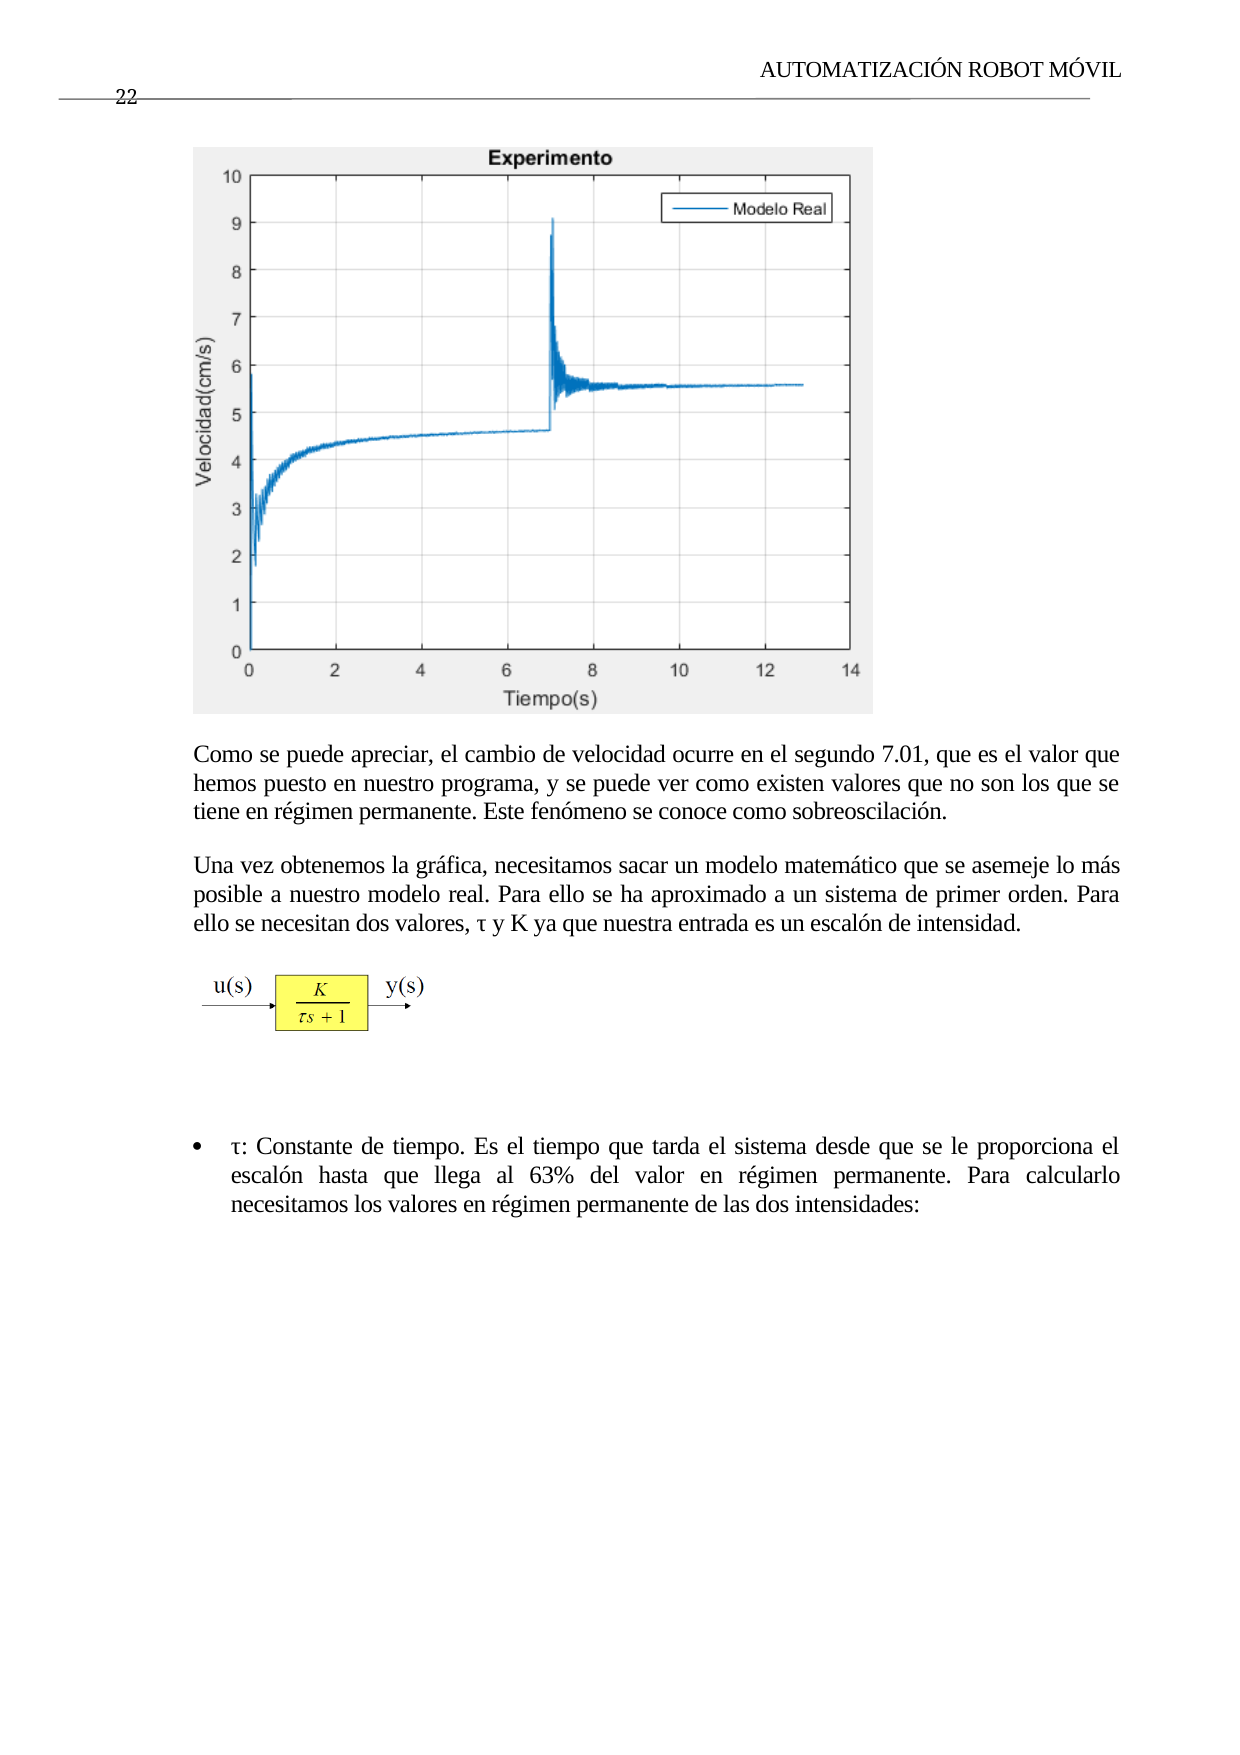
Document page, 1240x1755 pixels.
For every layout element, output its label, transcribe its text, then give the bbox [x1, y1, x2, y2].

list Como se puede apreciar, el cambio de velocidad ocurre en el segundo 7.01, que es el valor que hemos puesto en nuestro programa, y se puede ver como existen valores que no son los que se tiene en régimen permanente. Este fenómeno se conoce como sobreoscilación. [193, 739, 1121, 825]
list τ: Constante de tiempo. Es el tiempo que tarda el sistema desde que se le proporciona el escalón hasta que llega al 63% del valor en régimen permanente. Para calcularlo necesitamos los valores en régimen permanente de las dos intensidades: [193, 1131, 1121, 1218]
list Una vez obtenemos la gráfica, necesitamos sacar un modelo matemático que se asemeje lo más posible a nuestro modelo real. Para ello se ha aproximado a un sistema de primer orden. Para ello se necesitan dos valores, τ y K ya que nuestra entrada es un escalón de intensidad. [193, 850, 1121, 936]
